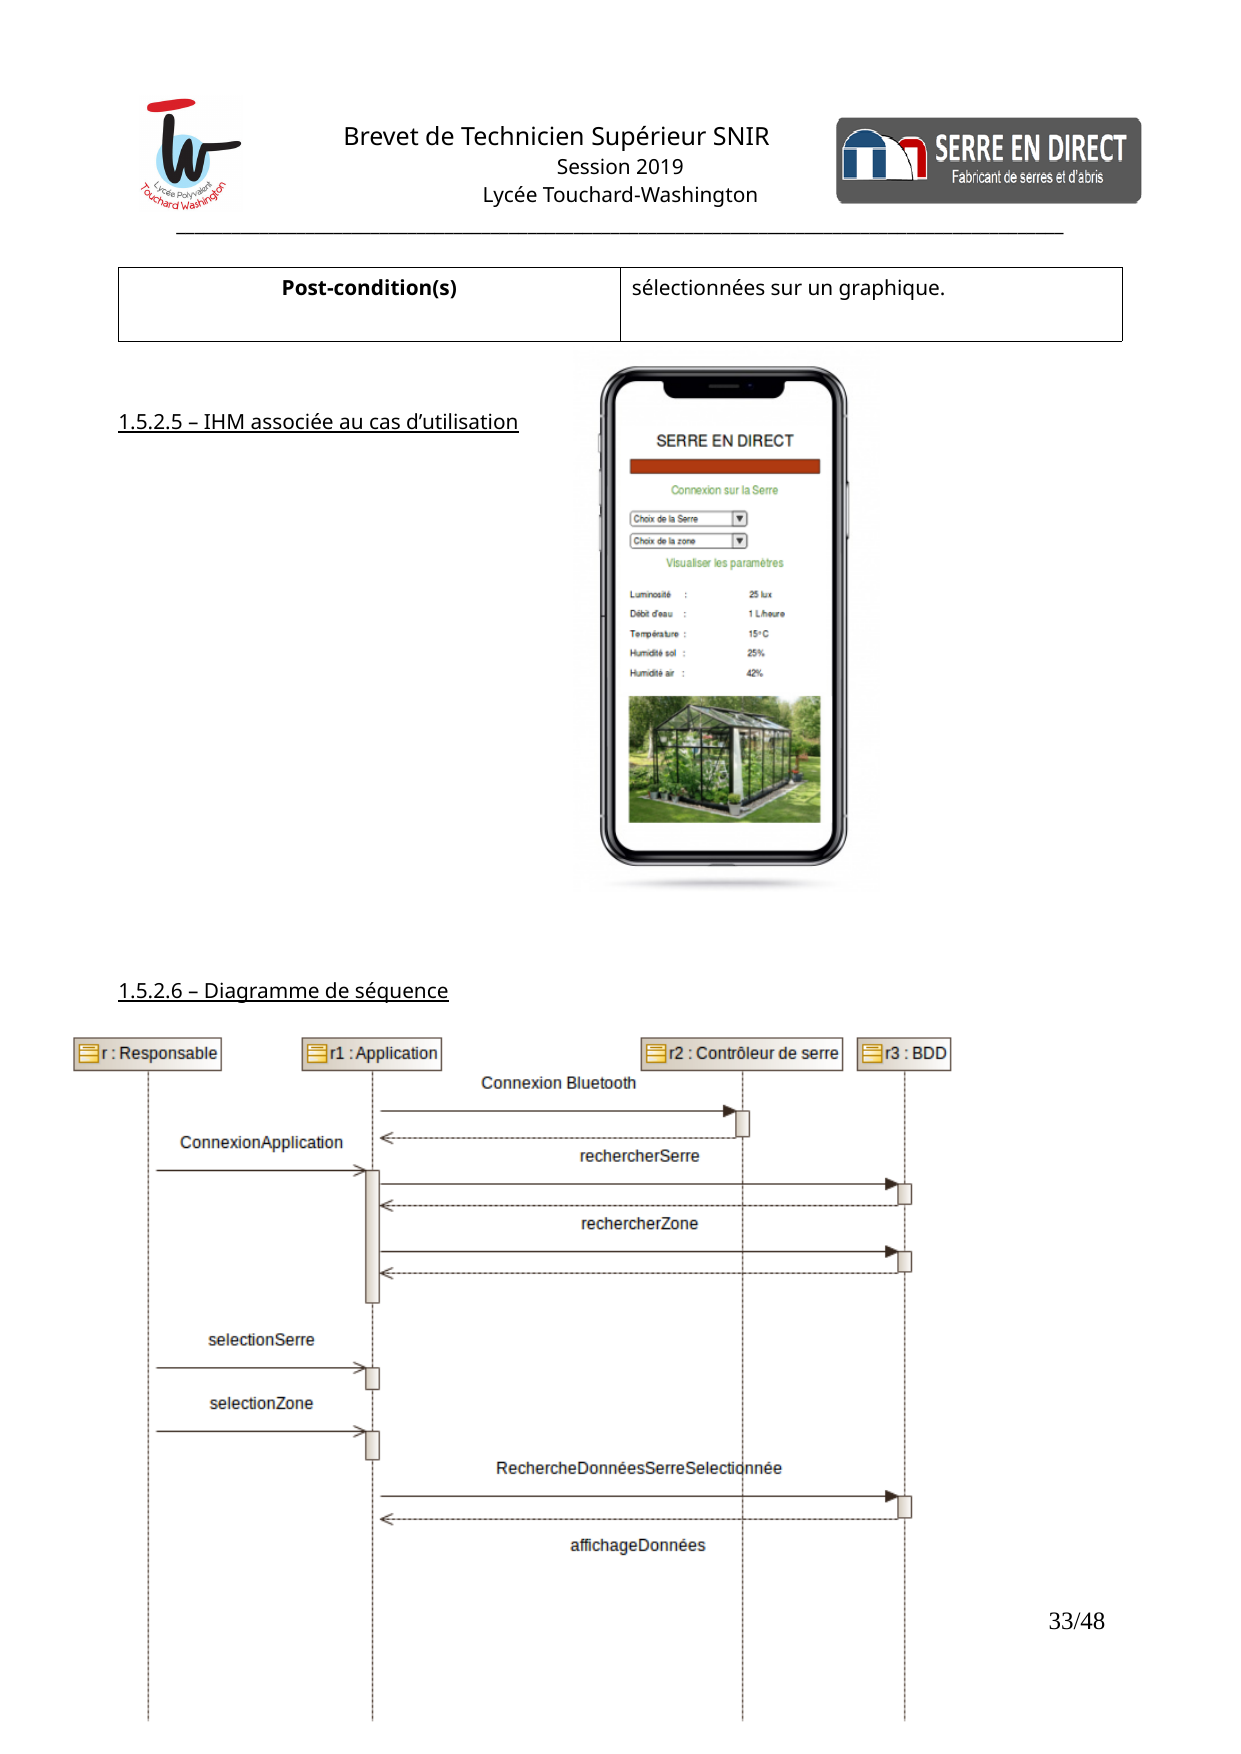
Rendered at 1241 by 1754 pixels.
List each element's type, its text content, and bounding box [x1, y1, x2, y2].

subtitle 1.5.2.5 – IHM associée au cas d’utilisation [118, 407, 573, 436]
subtitle [880, 407, 1122, 436]
picture [573, 346, 880, 892]
picture [831, 115, 1145, 208]
picture [60, 1024, 965, 1735]
picture [138, 95, 243, 212]
subtitle 1.5.2.6 – Diagramme de séquence [118, 976, 1122, 1004]
table_cell sélectionnées sur un graphique. [621, 268, 1122, 341]
table_cell Post-condition(s) [119, 268, 620, 341]
